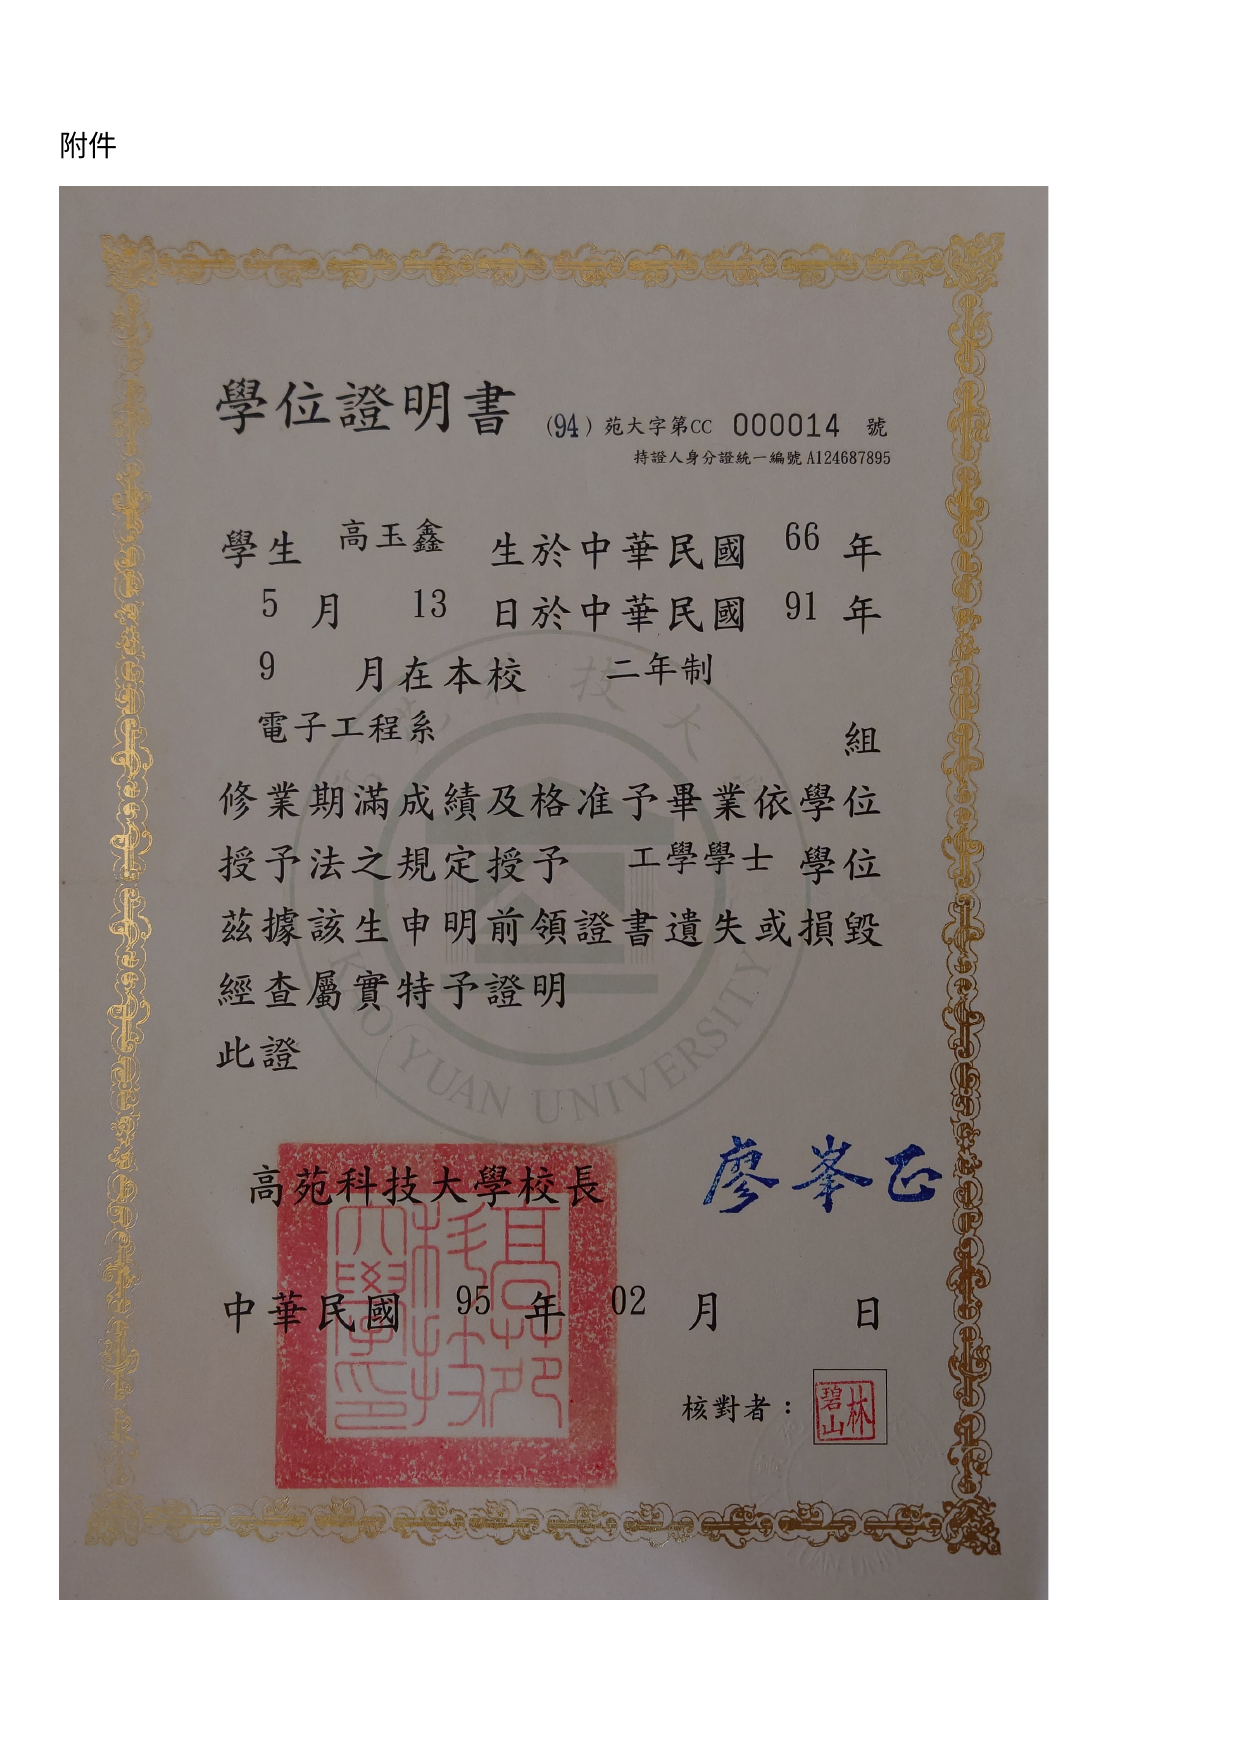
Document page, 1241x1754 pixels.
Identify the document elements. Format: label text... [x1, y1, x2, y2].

text 附件 [59, 102, 1181, 164]
